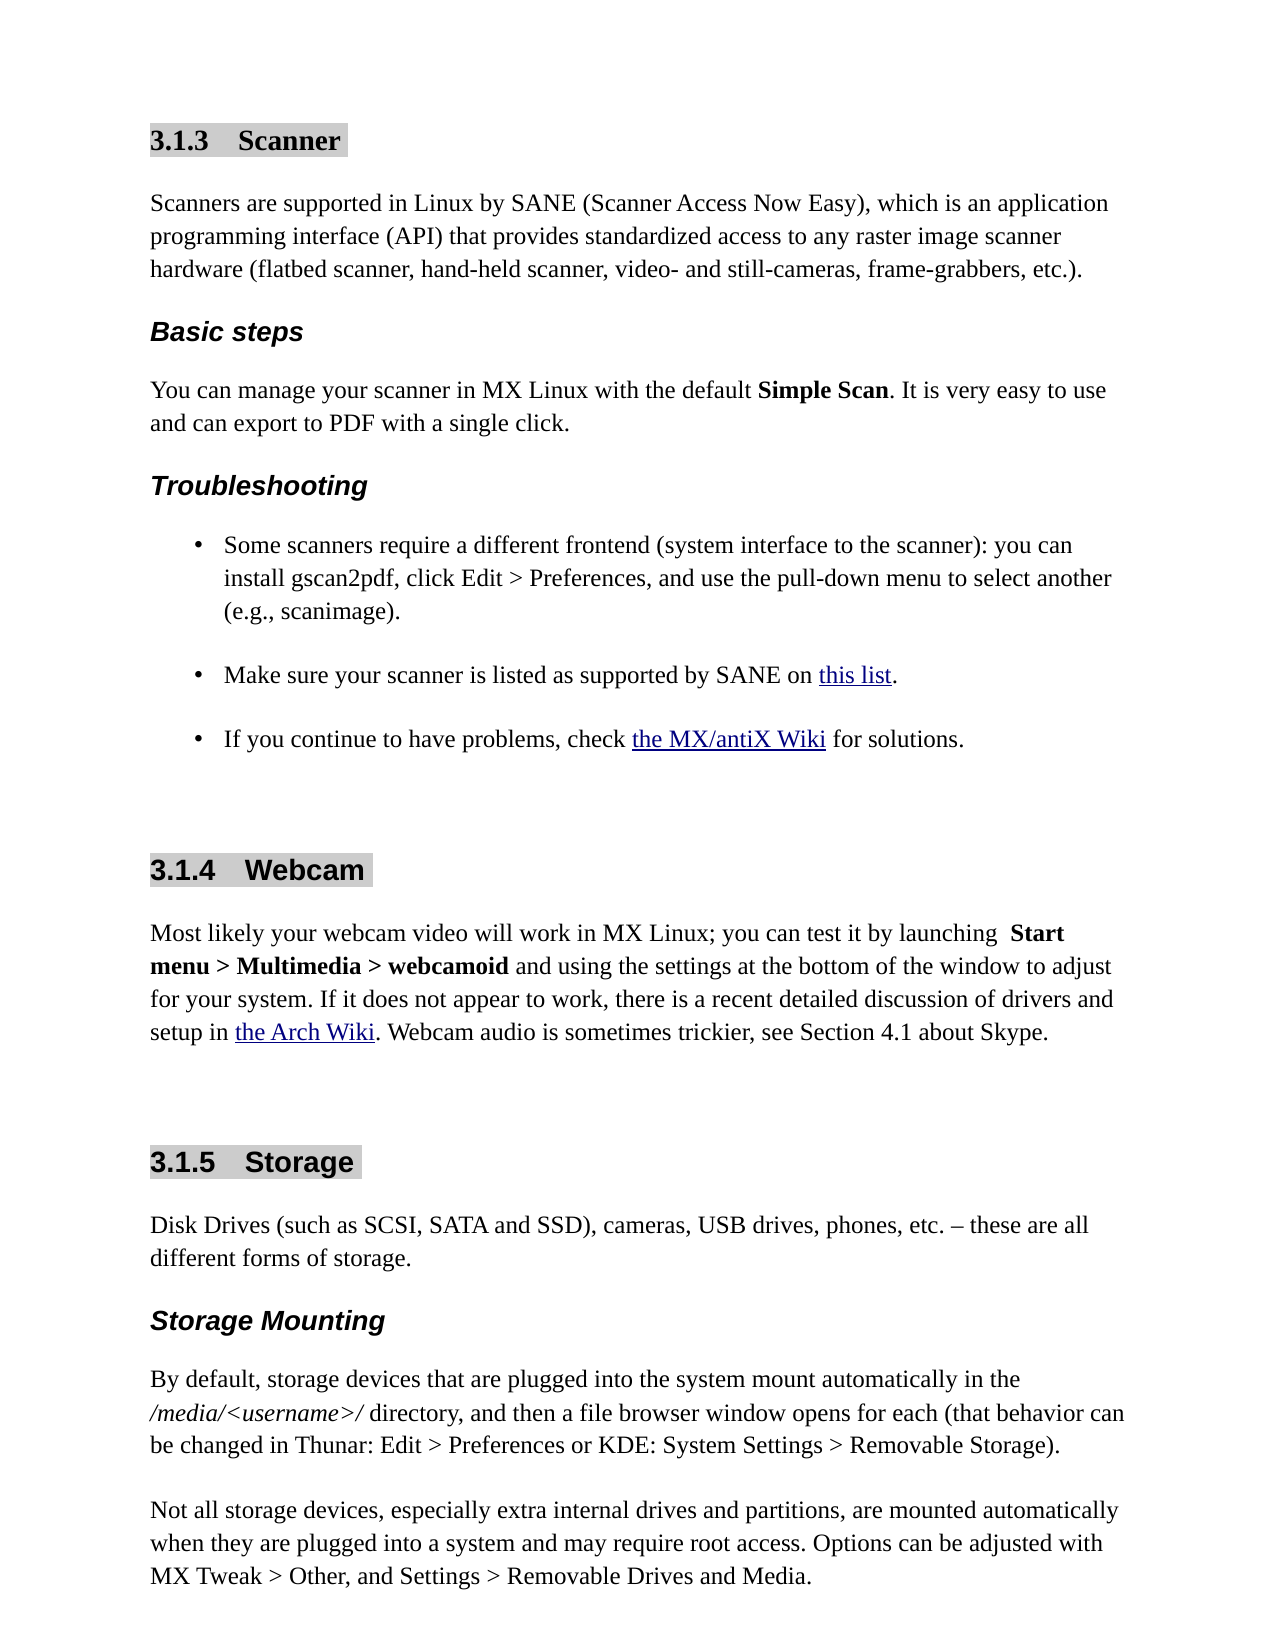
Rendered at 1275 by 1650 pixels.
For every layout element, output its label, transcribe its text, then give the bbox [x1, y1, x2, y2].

text Not all storage devices, especially extra internal drives and partitions, are mounted automatically when they are plugged into a system and may require root access. Options can be adjusted with MX Tweak > Other, and Settings > Removable Drives and Media. [150, 1495, 1125, 1590]
list Make sure your scanner is listed as supported by SANE on this list. [194, 660, 1125, 689]
text By default, storage devices that are plugged into the system mount automatically in the /media/<username>/ directory, and then a file browser window opens for each (that behavior can be changed in Thunar: Edit > Preferences or KDE: System Settings > Removable Storage). [150, 1364, 1125, 1459]
subtitle Troubleshooting [150, 470, 1125, 502]
text Scanners are supported in Linux by SANE (Scanner Access Now Easy), which is an application programming interface (API) that provides standardized access to any raster image scanner hardware (flatbed scanner, hand-held scanner, video- and still-cameras, frame-grabbers, etc.). [150, 188, 1125, 283]
subtitle Basic steps [150, 316, 1125, 347]
subtitle 3.1.5 Storage [362, 1145, 1125, 1179]
subtitle Storage Mounting [150, 1304, 1125, 1336]
subtitle 3.1.4 Webcam [373, 853, 1125, 887]
subtitle 3.1.3 Scanner [348, 123, 1125, 157]
text Most likely your webcam video will work in MX Linux; you can test it by launching Start menu > Multimedia > webcamoid and using the settings at the bottom of the window to adjust for your system. If it does not appear to work, there is a recent detailed discussion of drivers and setup in the Arch Wiki. Webcam audio is sometimes trickier, see Section 4.1 about Skype. [150, 918, 1125, 1046]
list Some scanners require a different frontend (system interface to the scanner): you can install gscan2pdf, click Edit > Preferences, and use the pull-down menu to select another (e.g., scanimage). [194, 530, 1125, 624]
text Disk Drives (such as SCSI, SATA and SSD), cameras, USB drives, phones, etc. – these are all different forms of storage. [150, 1210, 1125, 1272]
list If you continue to have problems, check the MX/antiX Wiki for solutions. [194, 724, 1125, 753]
text You can manage your scanner in MX Linux with the default Simple Scan. It is very easy to use and can export to PDF with a single click. [150, 376, 1125, 437]
